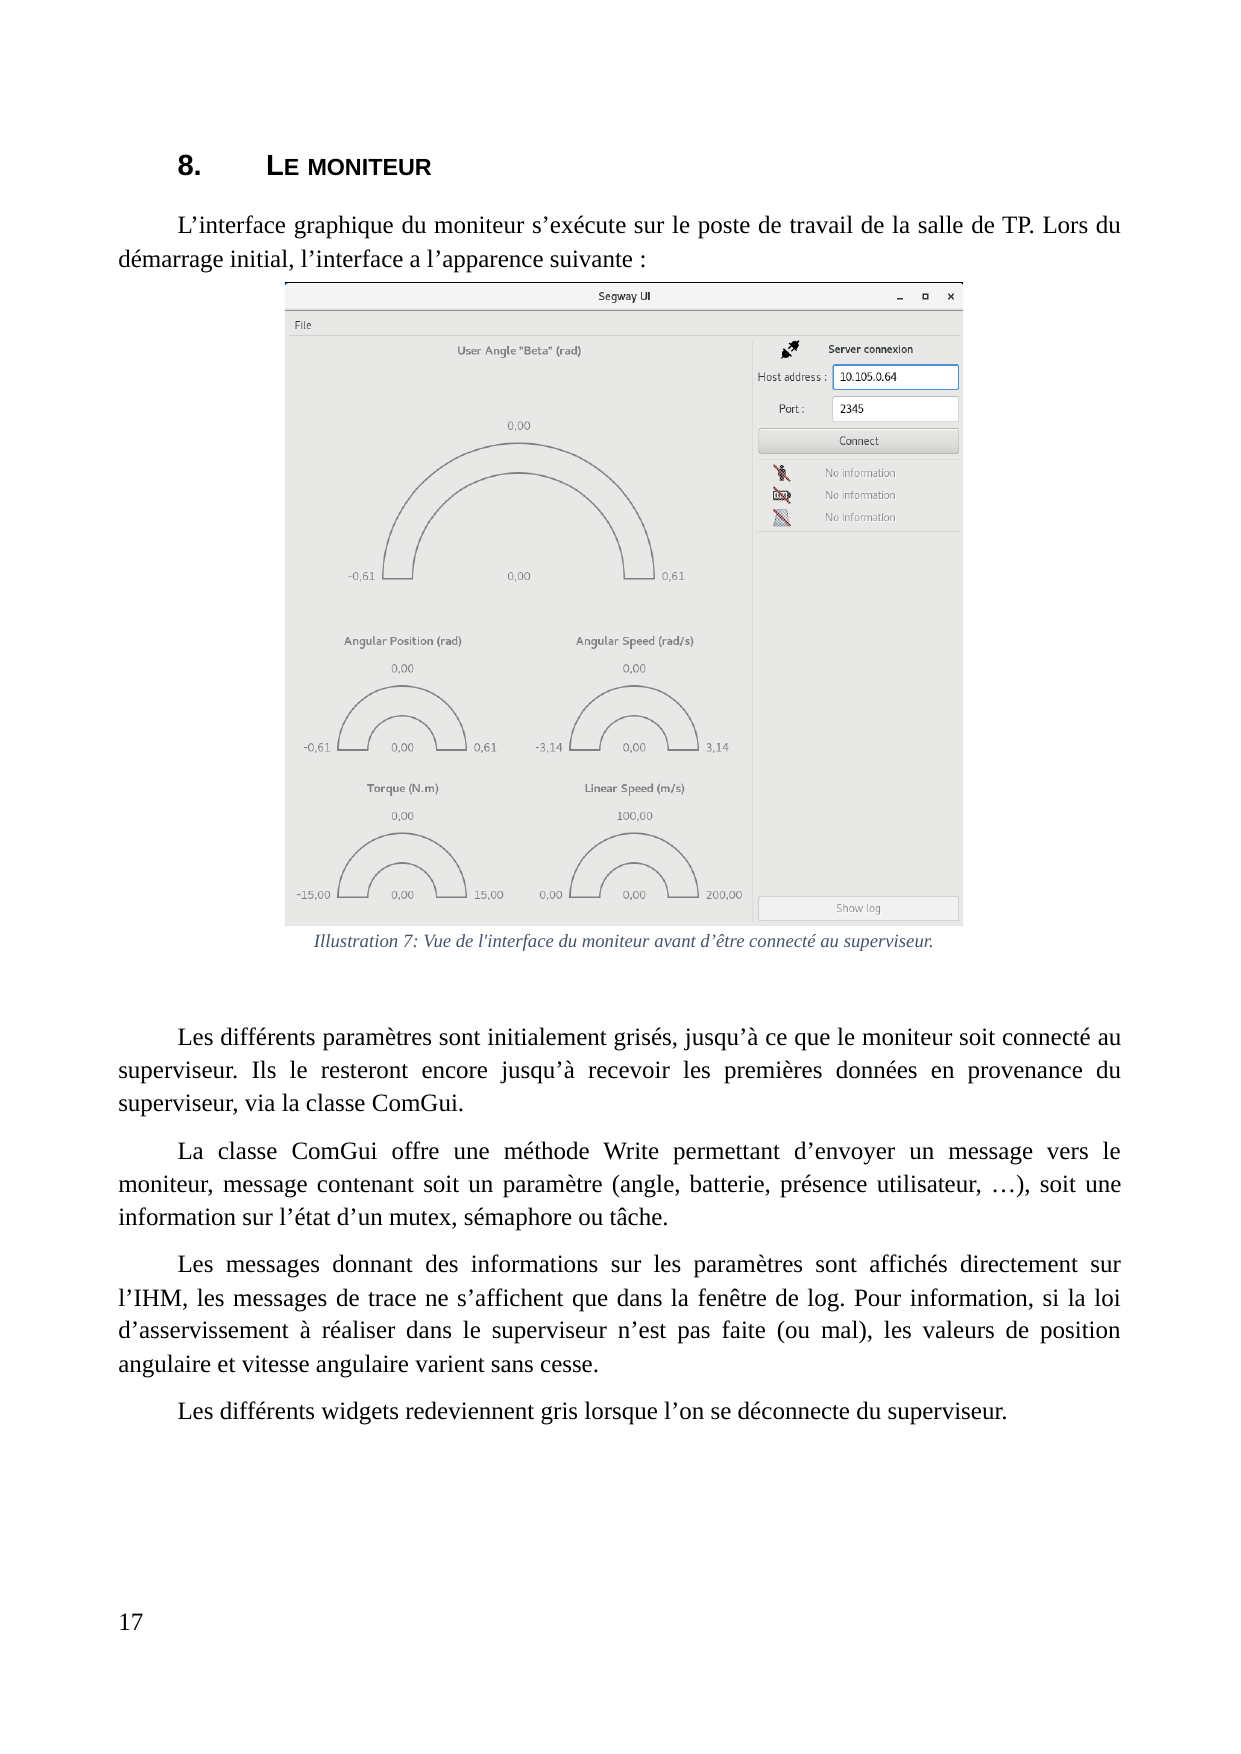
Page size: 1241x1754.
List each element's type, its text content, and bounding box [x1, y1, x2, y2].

picture [284, 282, 964, 926]
subtitle Le moniteur [118, 148, 1122, 181]
text Les différents widgets redeviennent gris lorsque l’on se déconnecte du superviseur. [118, 1396, 1122, 1425]
text Les différents paramètres sont initialement grisés, jusqu’à ce que le moniteur soit connecté au superviseur. Ils le resteront encore jusqu’à recevoir les premières données en provenance du superviseur, via la classe ComGui. [118, 1022, 1122, 1117]
text La classe ComGui offre une méthode Write permettant d’envoyer un message vers le moniteur, message contenant soit un paramètre (angle, batterie, présence utilisateur, …), soit une information sur l’état d’un mutex, sémaphore ou tâche. [118, 1136, 1122, 1231]
text Les messages donnant des informations sur les paramètres sont affichés directement sur l’IHM, les messages de trace ne s’affichent que dans la fenêtre de log. Pour information, si la loi d’asservissement à réaliser dans le superviseur n’est pas faite (ou mal), les valeurs de position angulaire et vitesse angulaire varient sans cesse. [118, 1249, 1122, 1377]
text L’interface graphique du moniteur s’exécute sur le poste de travail de la salle de TP. Lors du démarrage initial, l’interface a l’apparence suivante : [118, 211, 1122, 272]
text Illustration 7: Vue de l'interface du moniteur avant d’être connecté au superviseur. [285, 926, 963, 952]
